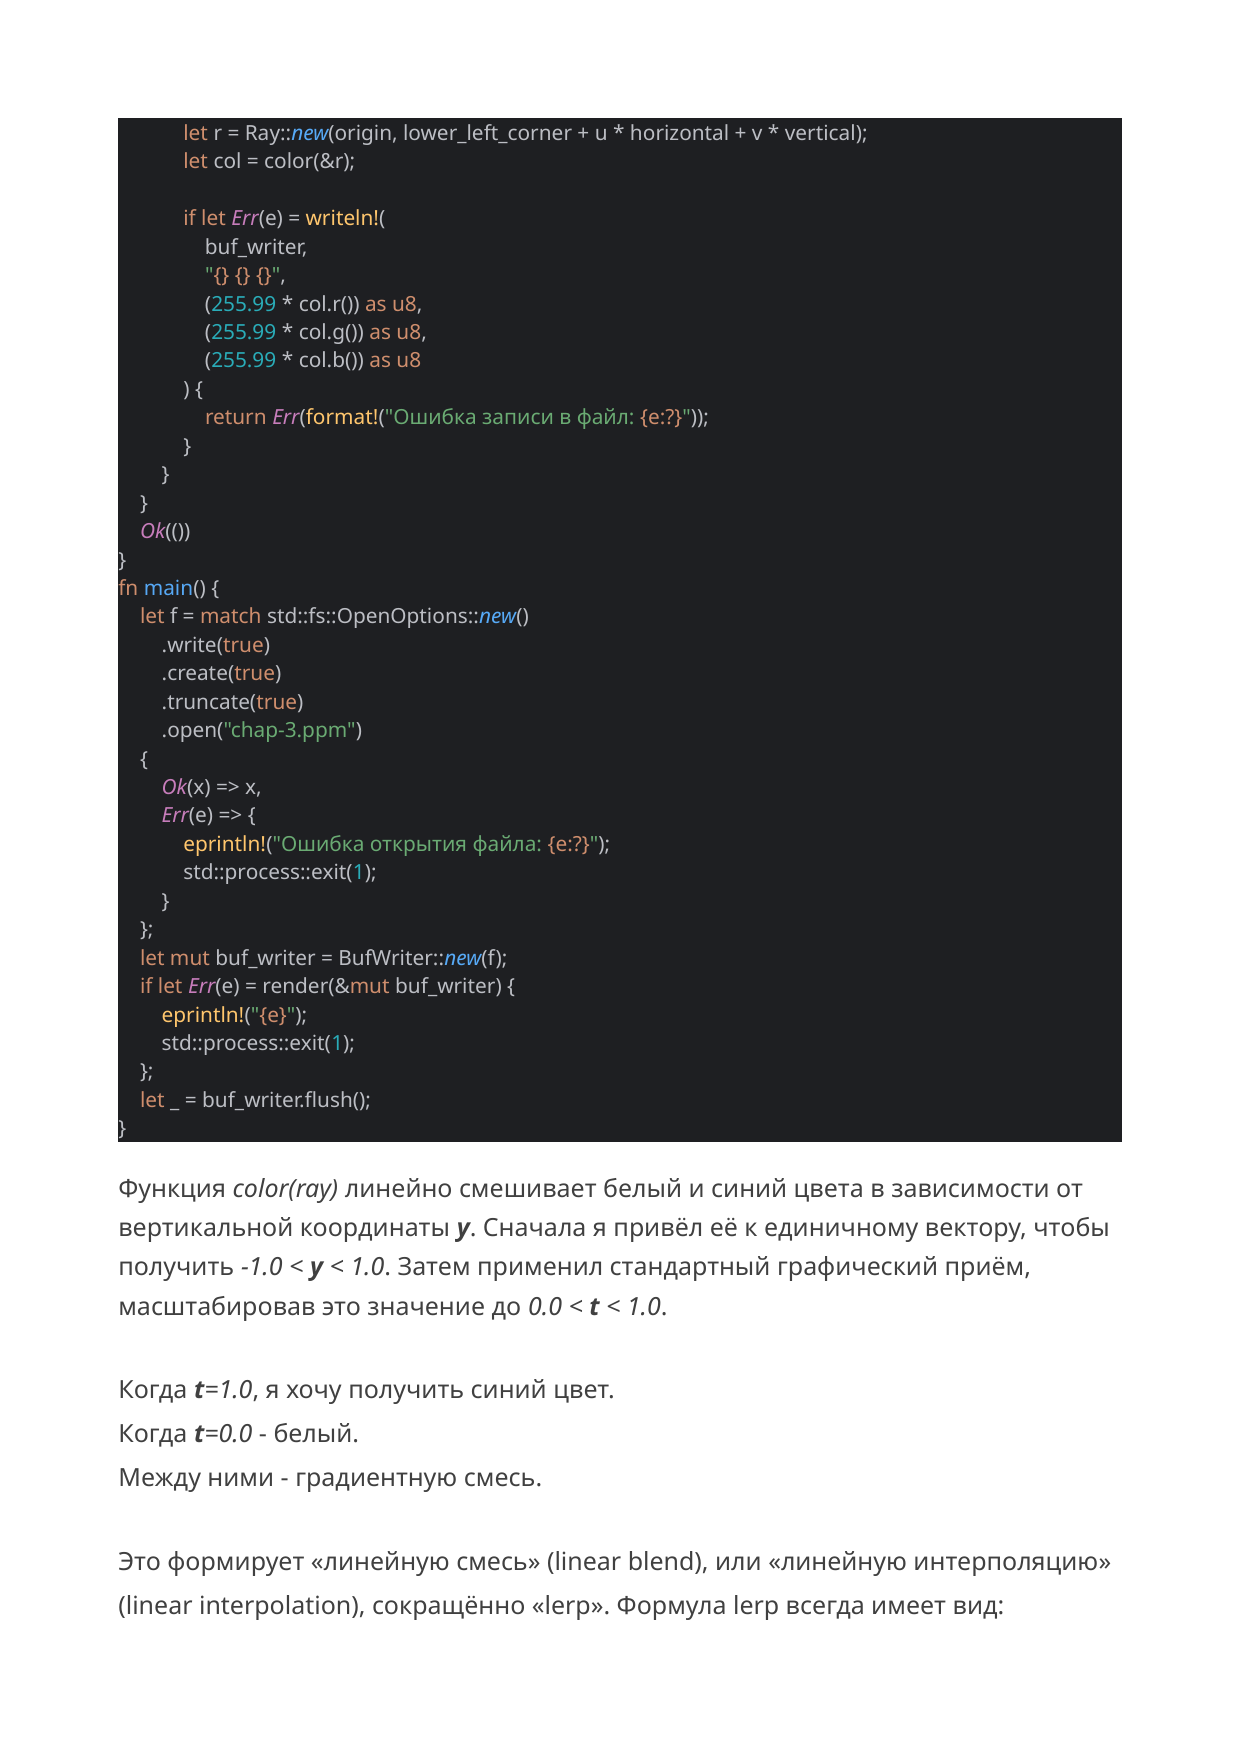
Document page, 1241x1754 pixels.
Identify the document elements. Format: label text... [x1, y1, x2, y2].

text Это формирует «линейную смесь» (linear blend), или «линейную интерполяцию» (linear interpolation), сокращённо «lerp». Формула lerp всегда имеет вид: [118, 1534, 1122, 1622]
text let r = Ray::new(origin, lower_left_corner + u * horizontal + v * vertical); let col = color(&r); if let Err(e) = writeln!( buf_writer, "{} {} {}", (255.99 * col.r()) as u8, (255.99 * col.g()) as u8, (255.99 * col.b()) as u8 ) { return Err(format!("Ошибка записи в файл: {e:?}")); } } } Ok(()) } fn main() { let f = match std::fs::OpenOptions::new() .write(true) .create(true) .truncate(true) .open("chap-3.ppm") { Ok(x) => x, Err(e) => { eprintln!("Ошибка открытия файла: {e:?}"); std::process::exit(1); } }; let mut buf_writer = BufWriter::new(f); if let Err(e) = render(&mut buf_writer) { eprintln!("{e}"); std::process::exit(1); }; let _ = buf_writer.flush(); } [118, 118, 1122, 1142]
text Функция color(ray) линейно смешивает белый и синий цвета в зависимости от вертикальной координаты y. Сначала я привёл её к единичному вектору, чтобы получить -1.0 < y < 1.0. Затем применил стандартный графический приём, масштабировав это значение до 0.0 < t < 1.0. [118, 1171, 1122, 1322]
text Когда t=1.0, я хочу получить синий цвет. Когда t=0.0 - белый. Между ними - градиентную смесь. [118, 1362, 1122, 1493]
